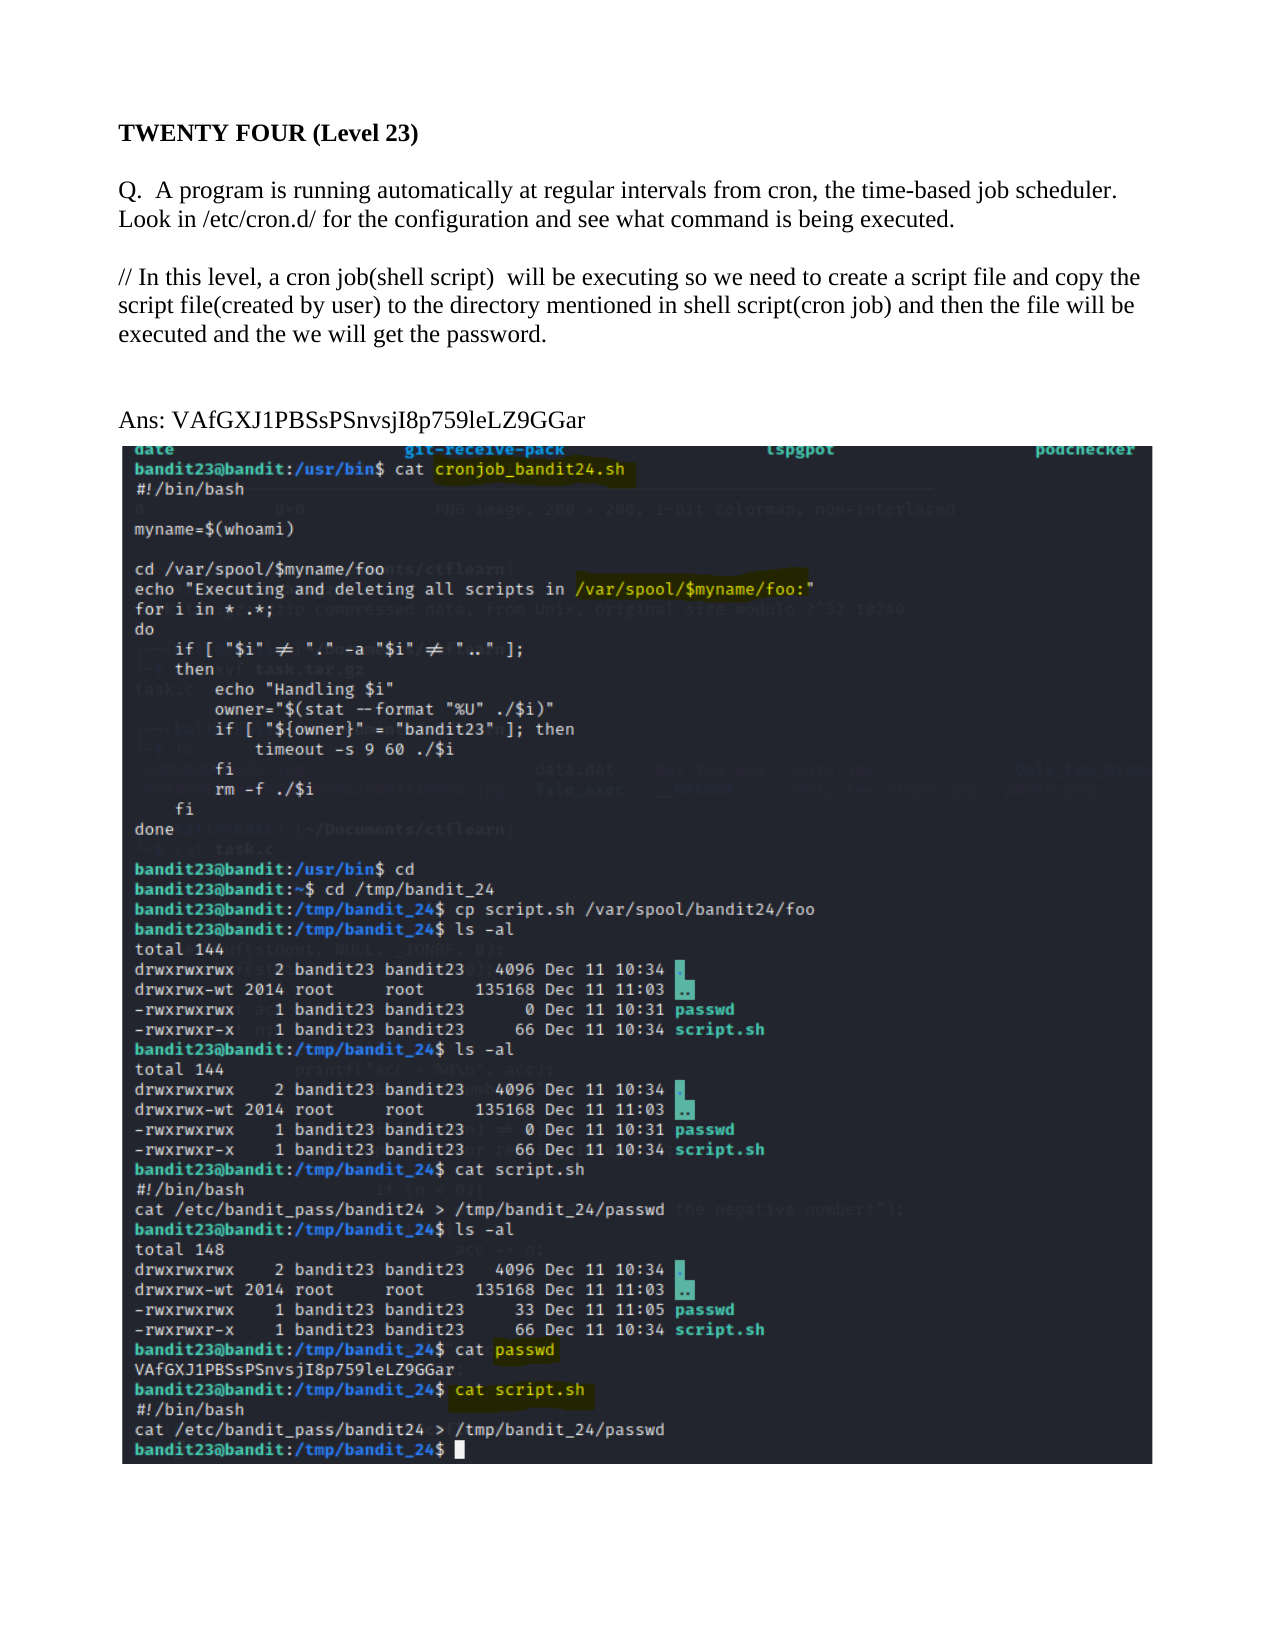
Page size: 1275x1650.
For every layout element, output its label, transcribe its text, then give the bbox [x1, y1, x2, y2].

picture [122, 446, 1153, 1464]
text Q. A program is running automatically at regular intervals from cron, the time-based job scheduler. Look in /etc/cron.d/ for the configuration and see what command is being executed. [118, 176, 1157, 233]
text // In this level, a cron job(shell script) will be executing so we need to create a script file and copy the script file(created by user) to the directory mentioned in shell script(cron job) and then the file will be executed and the we will get the password. [118, 262, 1157, 348]
text Ans: VAfGXJ1PBSsPSnvsjI8p759leLZ9GGar [118, 406, 1157, 434]
text TWENTY FOUR (Level 23) [118, 118, 1157, 147]
